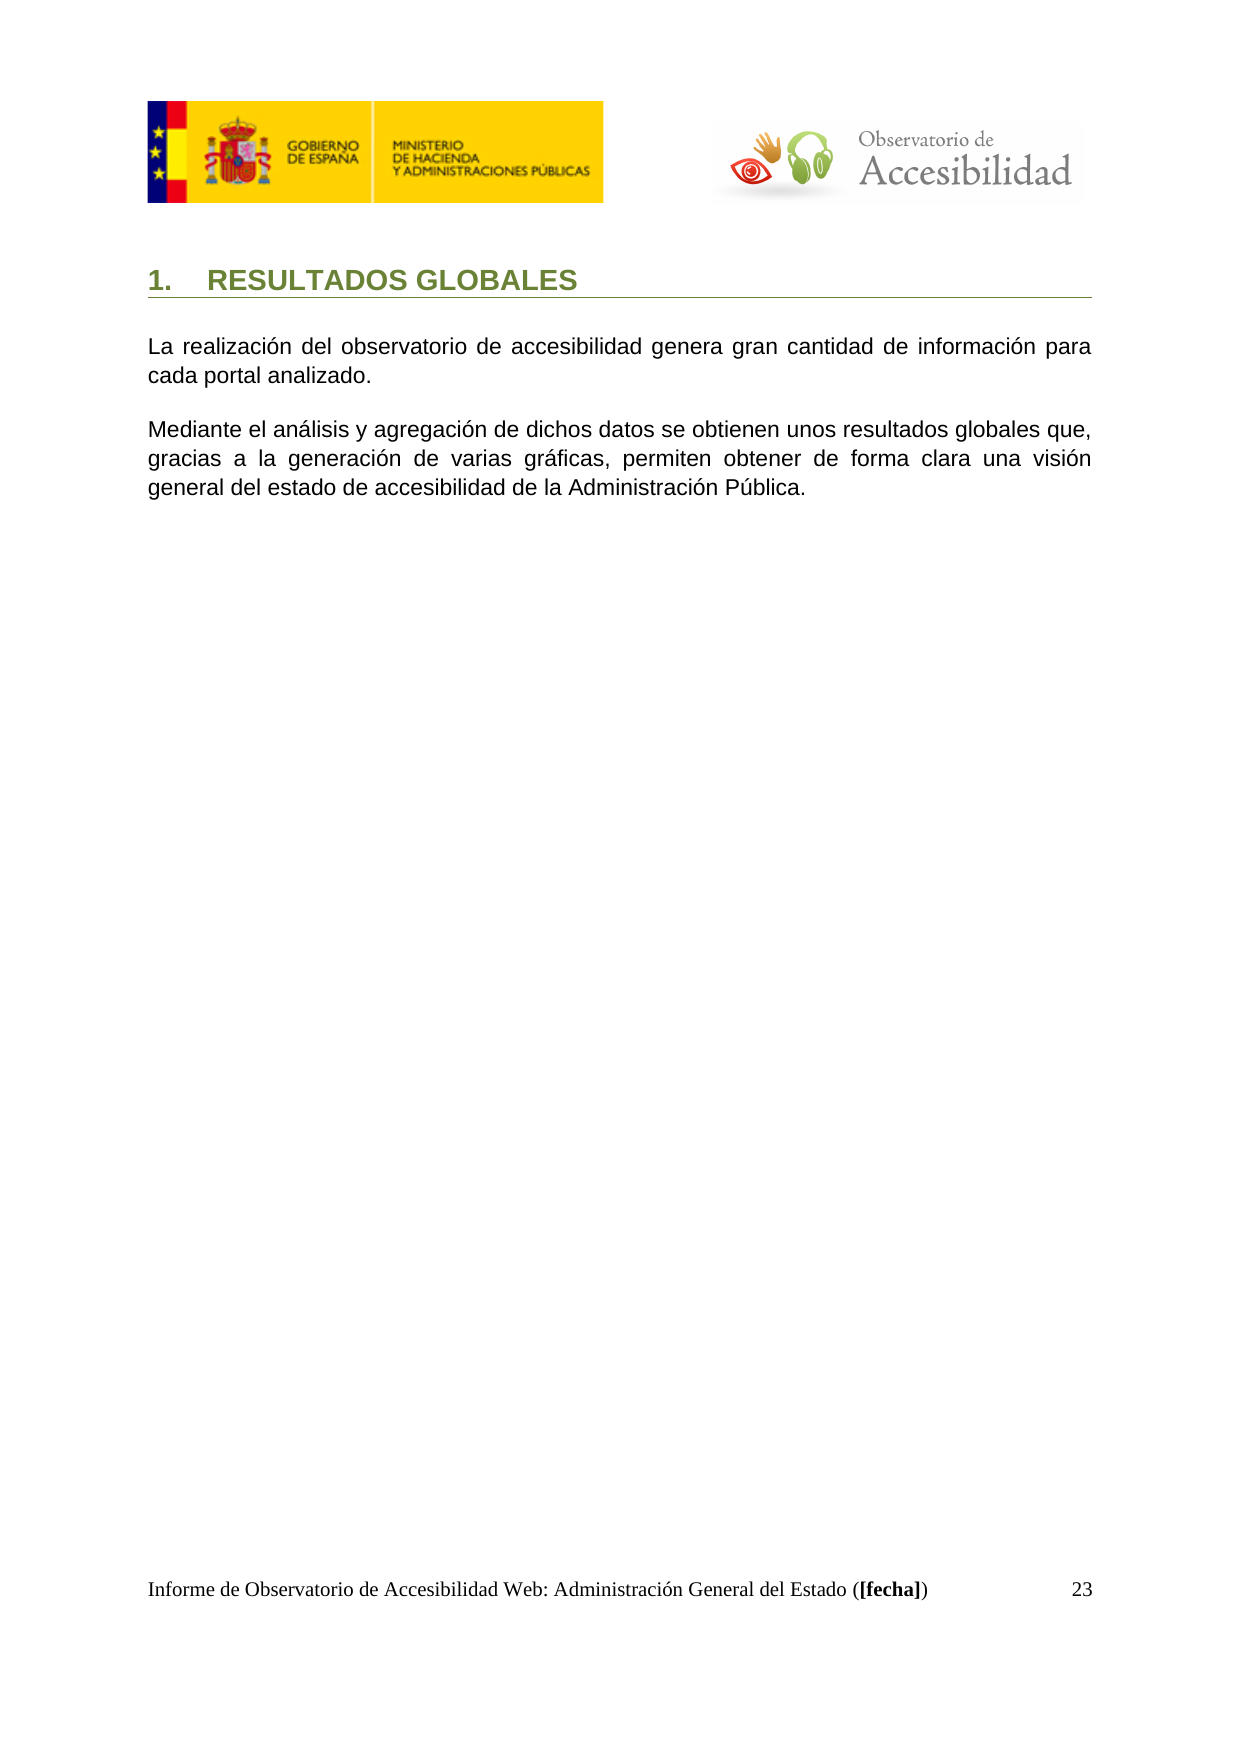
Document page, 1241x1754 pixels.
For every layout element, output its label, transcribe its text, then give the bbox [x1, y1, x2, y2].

picture [147, 101, 604, 203]
list Resultados Globales [148, 263, 1092, 297]
text La realización del observatorio de accesibilidad genera gran cantidad de información para cada portal analizado. [148, 333, 1092, 388]
text Mediante el análisis y agregación de dichos datos se obtienen unos resultados globales que, gracias a la generación de varias gráficas, permiten obtener de forma clara una visión general del estado de accesibilidad de la Administración Pública. [148, 416, 1092, 500]
picture [710, 122, 1086, 205]
